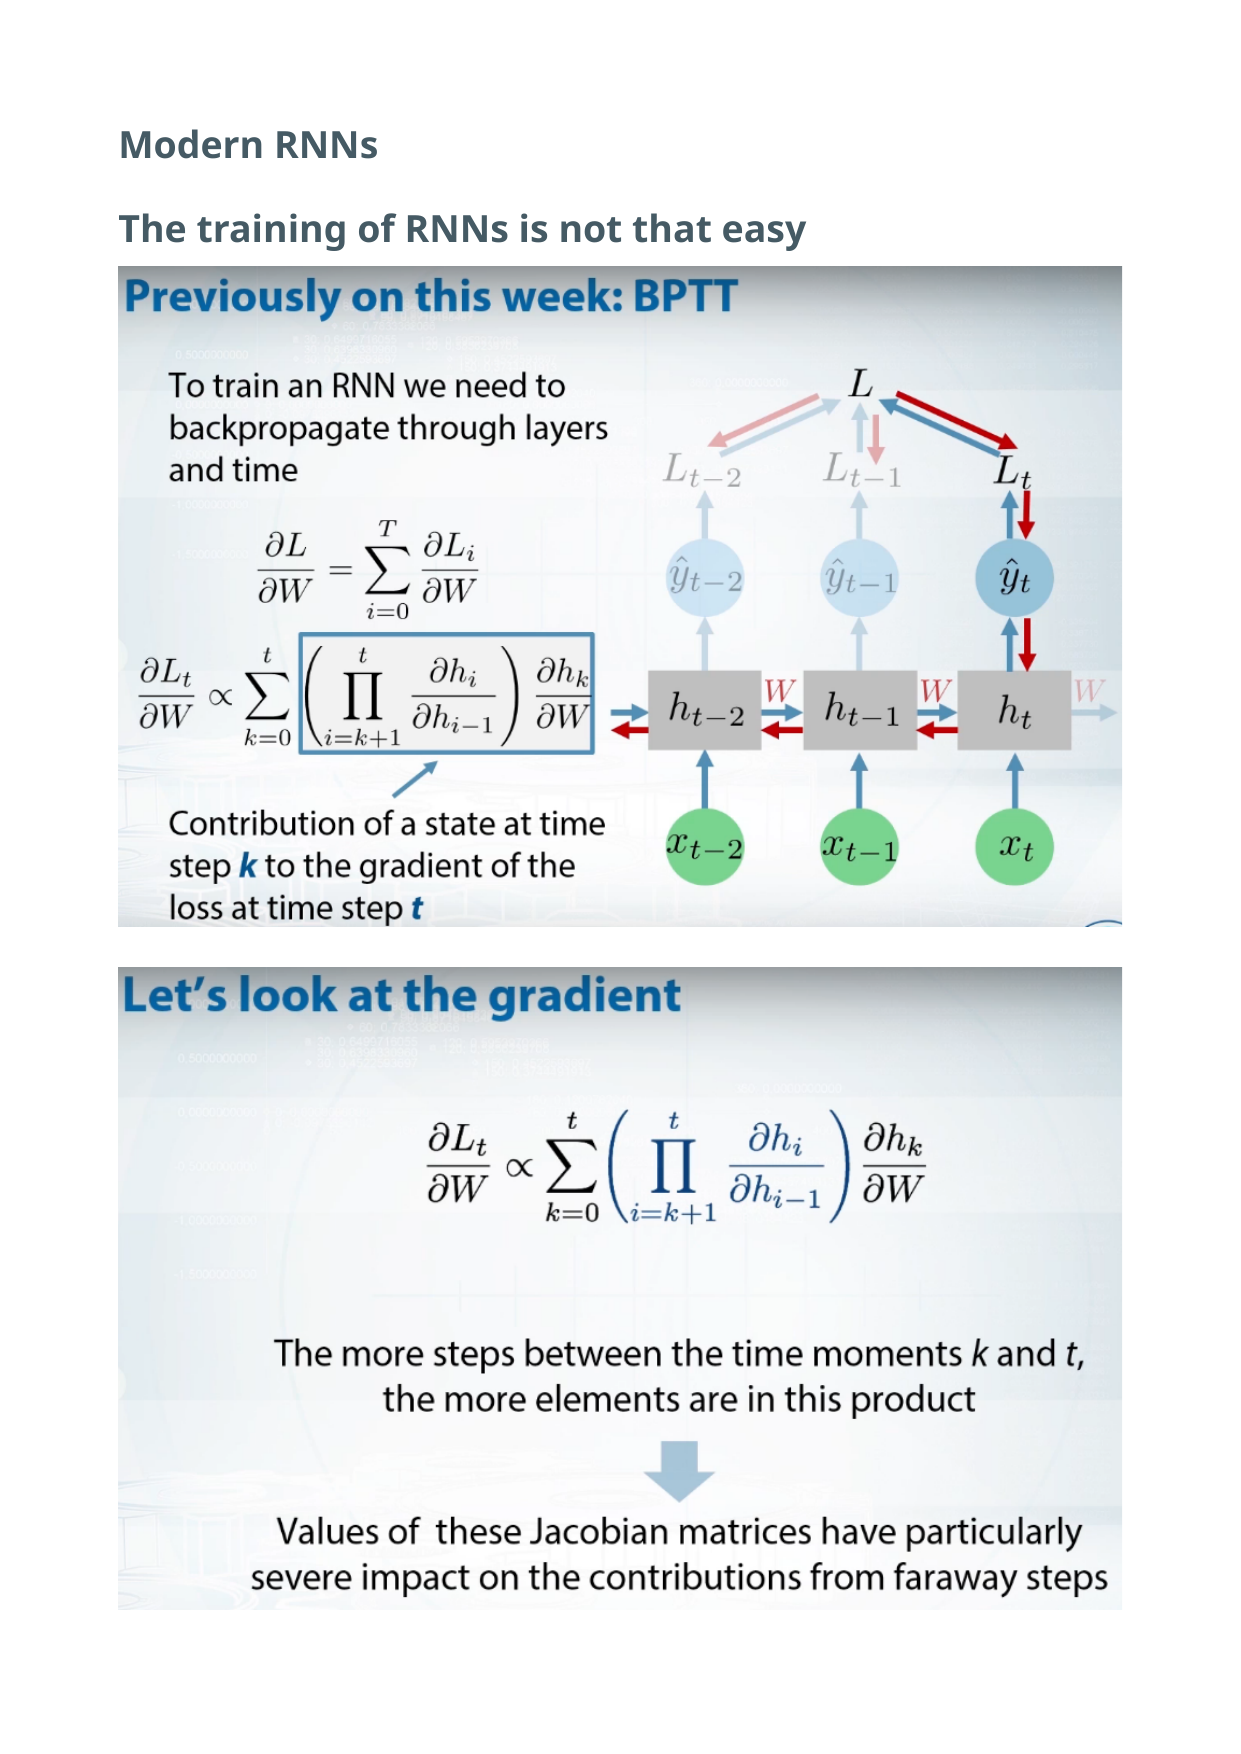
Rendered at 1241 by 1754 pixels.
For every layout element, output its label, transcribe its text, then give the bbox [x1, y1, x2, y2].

picture [118, 266, 1123, 927]
subtitle The training of RNNs is not that easy [118, 202, 1122, 253]
picture [118, 967, 1123, 1610]
subtitle Modern RNNs [118, 118, 1122, 169]
